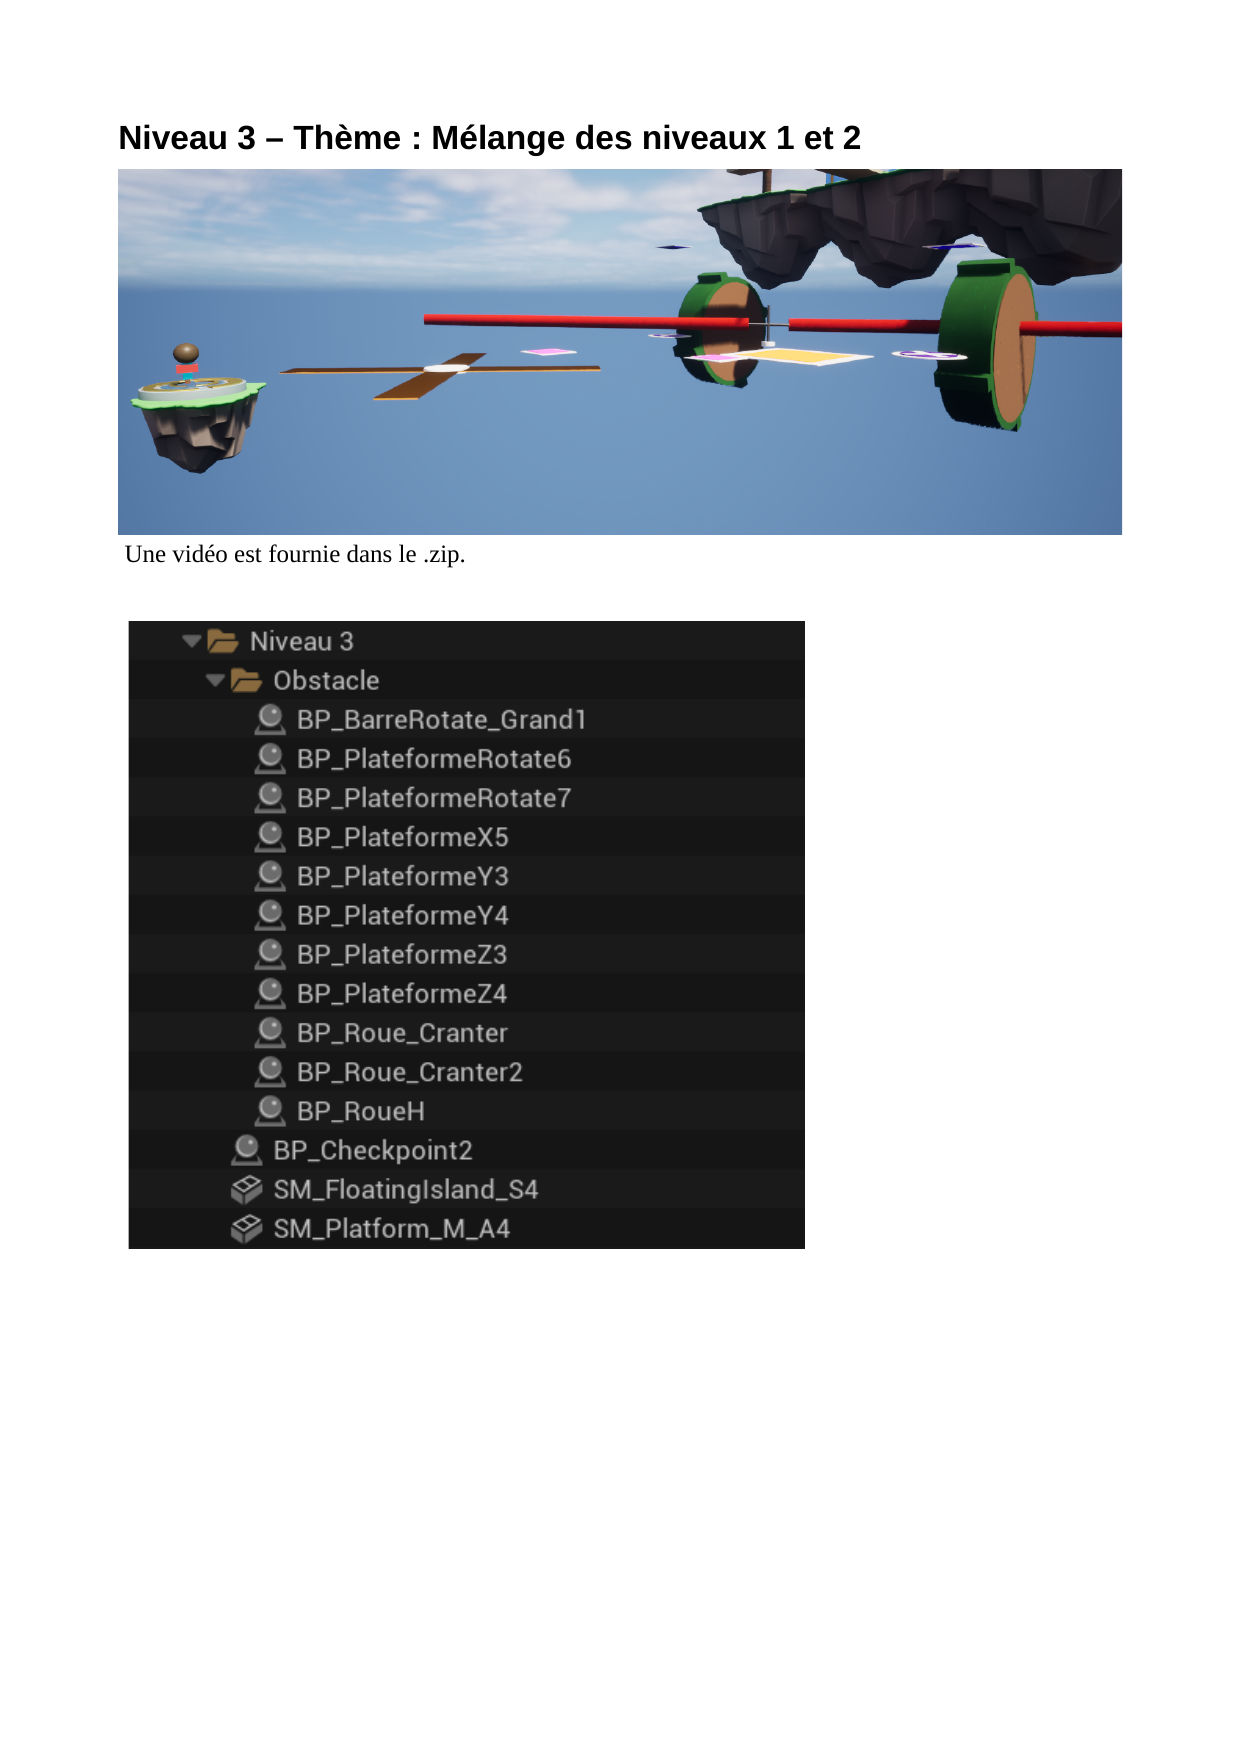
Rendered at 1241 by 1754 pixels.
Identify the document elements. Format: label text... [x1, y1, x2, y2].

subtitle Niveau 3 – Thème : Mélange des niveaux 1 et 2 [118, 118, 1122, 157]
picture [118, 169, 1123, 535]
picture [128, 621, 805, 1249]
text Une vidéo est fournie dans le .zip. [118, 535, 1122, 568]
